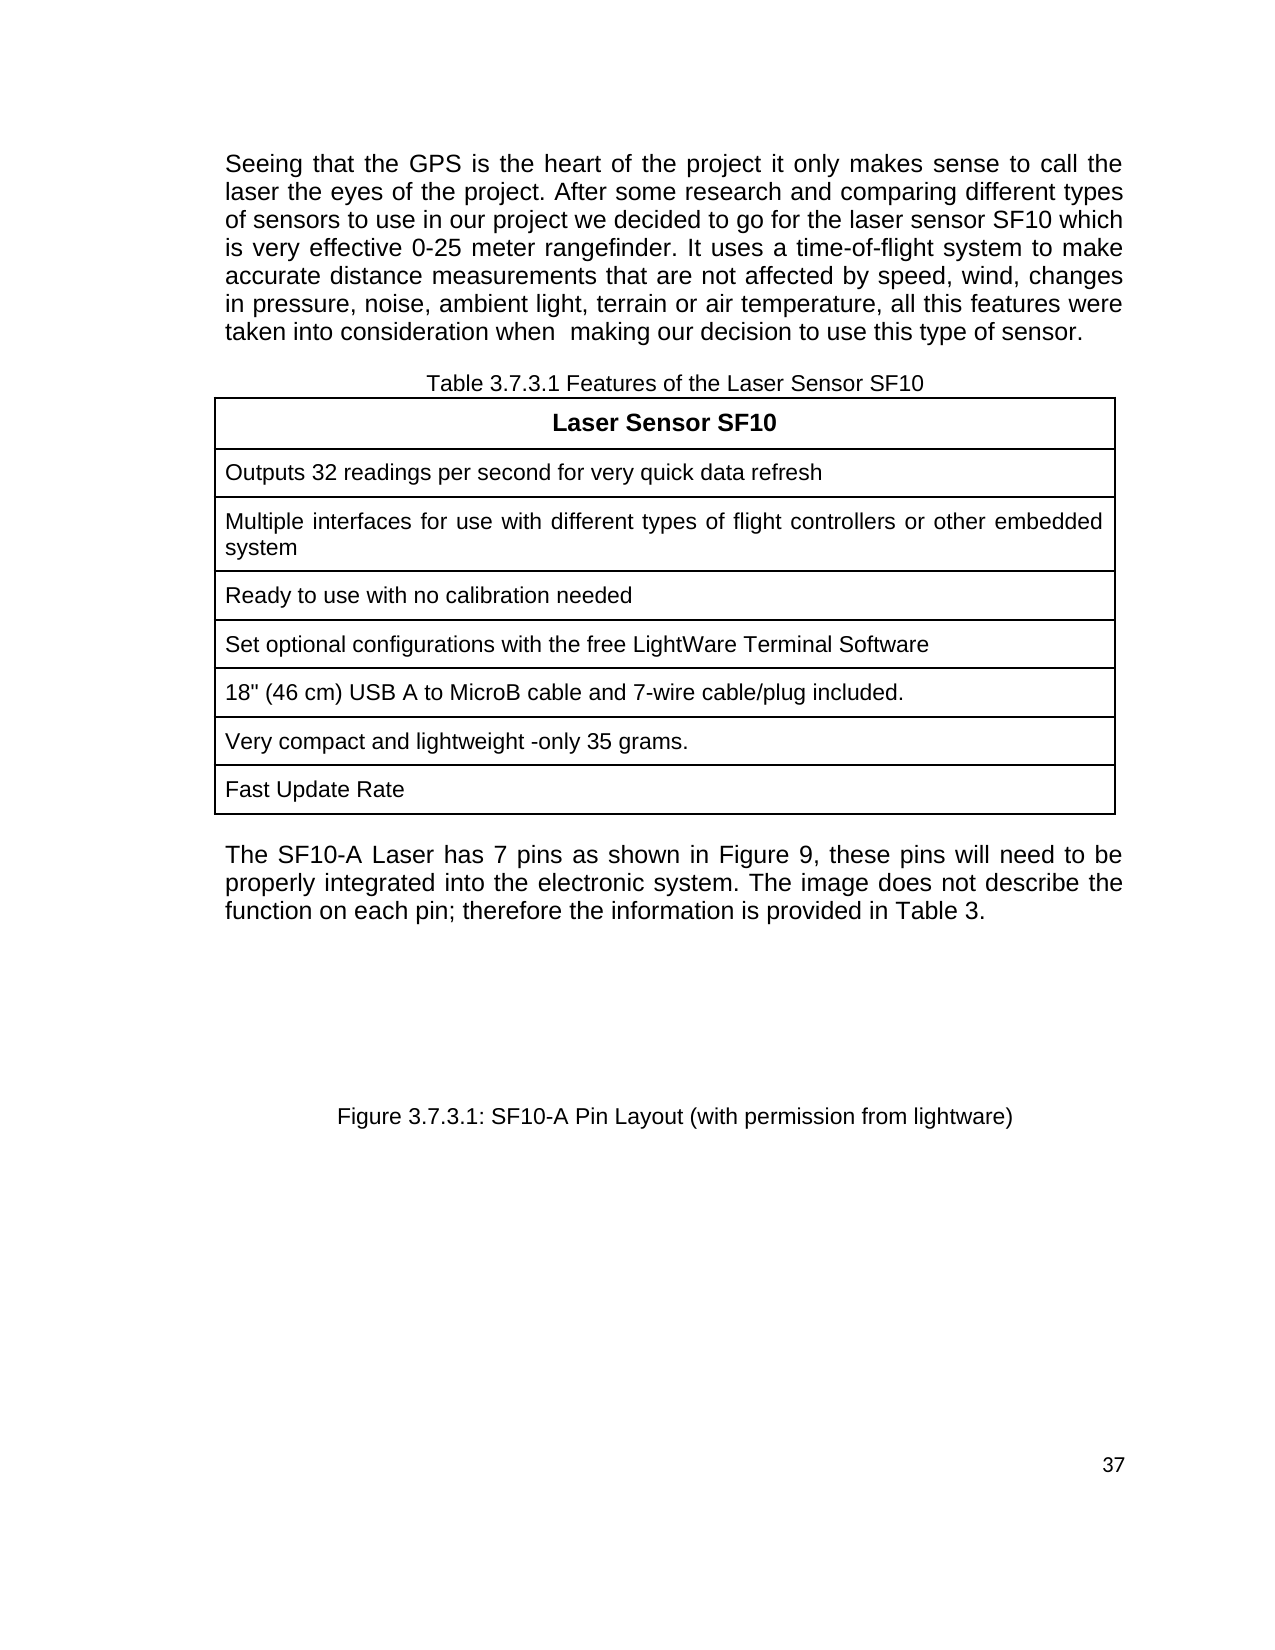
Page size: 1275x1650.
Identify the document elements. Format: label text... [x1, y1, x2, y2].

table_cell Ready to use with no calibration needed [216, 572, 1114, 619]
table_cell 18" (46 cm) USB A to MicroB cable and 7-wire cable/plug included. [216, 669, 1114, 716]
text The SF10-A Laser has 7 pins as shown in Figure 9, these pins will need to be properly integrated into the electronic system. The image does not describe the function on each pin; therefore the information is provided in Table 3. [225, 841, 1125, 924]
table_cell Fast Update Rate [216, 766, 1114, 813]
table_header Laser Sensor SF10 [216, 399, 1114, 447]
table_cell Set optional configurations with the free LightWare Terminal Software [216, 621, 1114, 667]
table_cell Outputs 32 readings per second for very quick data refresh [216, 450, 1114, 496]
text Figure 3.7.3.1: SF10-A Pin Layout (with permission from lightware) [225, 1104, 1125, 1129]
text Table 3.7.3.1 Features of the Laser Sensor SF10 [225, 371, 1125, 397]
table_cell Multiple interfaces for use with different types of flight controllers or other embedded system [216, 498, 1114, 570]
table_cell Very compact and lightweight -only 35 grams. [216, 718, 1114, 764]
text Seeing that the GPS is the heart of the project it only makes sense to call the laser the eyes of the project. After some research and comparing different types of sensors to use in our project we decided to go for the laser sensor SF10 which is very effective 0-25 meter rangefinder. It uses a time-of-flight system to make accurate distance measurements that are not affected by speed, wind, changes in pressure, noise, ambient light, terrain or air temperature, all this features were taken into consideration when making our decision to use this type of sensor. [225, 150, 1125, 345]
